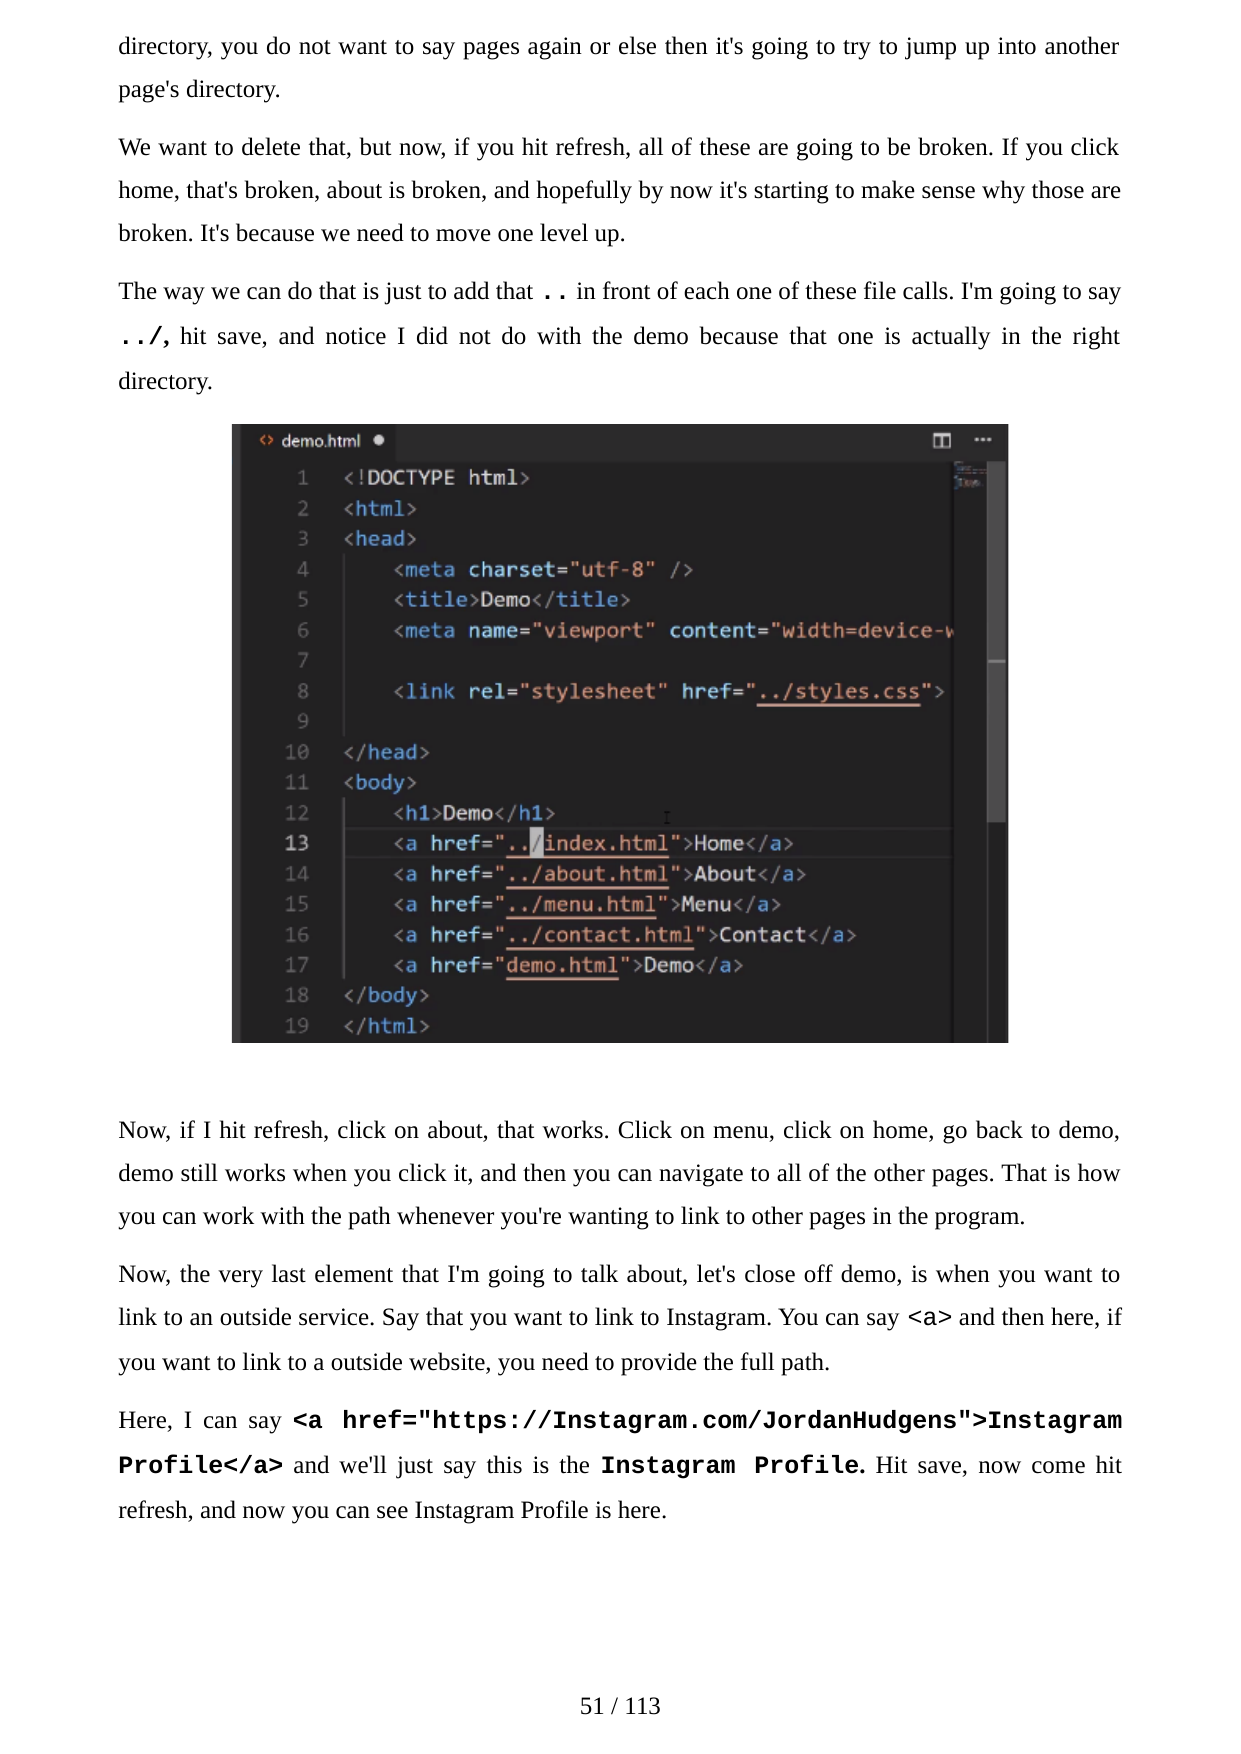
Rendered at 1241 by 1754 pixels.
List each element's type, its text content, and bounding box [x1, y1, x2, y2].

text Now, the very last element that I'm going to talk about, let's close off demo, is when you want to link to an outside service. Say that you want to link to Instagram. You can say <a> and then here, if you want to link to a outside website, you need to provide the full path. [118, 1259, 1122, 1376]
text Now, if I hit refresh, click on about, that works. Click on menu, click on home, go back to demo, demo still works when you click it, and then you can navigate to all of the other pages. That is how you can work with the path whenever you're wanting to link to other pages in the program. [118, 1115, 1122, 1230]
text Here, I can say <a href="https://Instagram.com/JordanHudgens">Instagram Profile</a> and we'll just say this is the Instagram Profile. Hit save, now come hit refresh, and now you can see Instagram Profile is here. [118, 1405, 1122, 1524]
picture [231, 424, 1009, 1043]
text We want to delete that, but now, if you hit refresh, all of these are going to be broken. If you click home, that's broken, about is broken, and hopefully by now it's starting to make sense why those are broken. It's because we need to move one level up. [118, 132, 1122, 247]
text The way we can do that is just to add that .. in front of each one of these file calls. I'm going to say ../, hit save, and notice I did not do with the demo because that one is actually in the right directory. [118, 276, 1122, 395]
text directory, you do not want to say pages again or else then it's going to try to jump up into another page's directory. [118, 31, 1122, 103]
